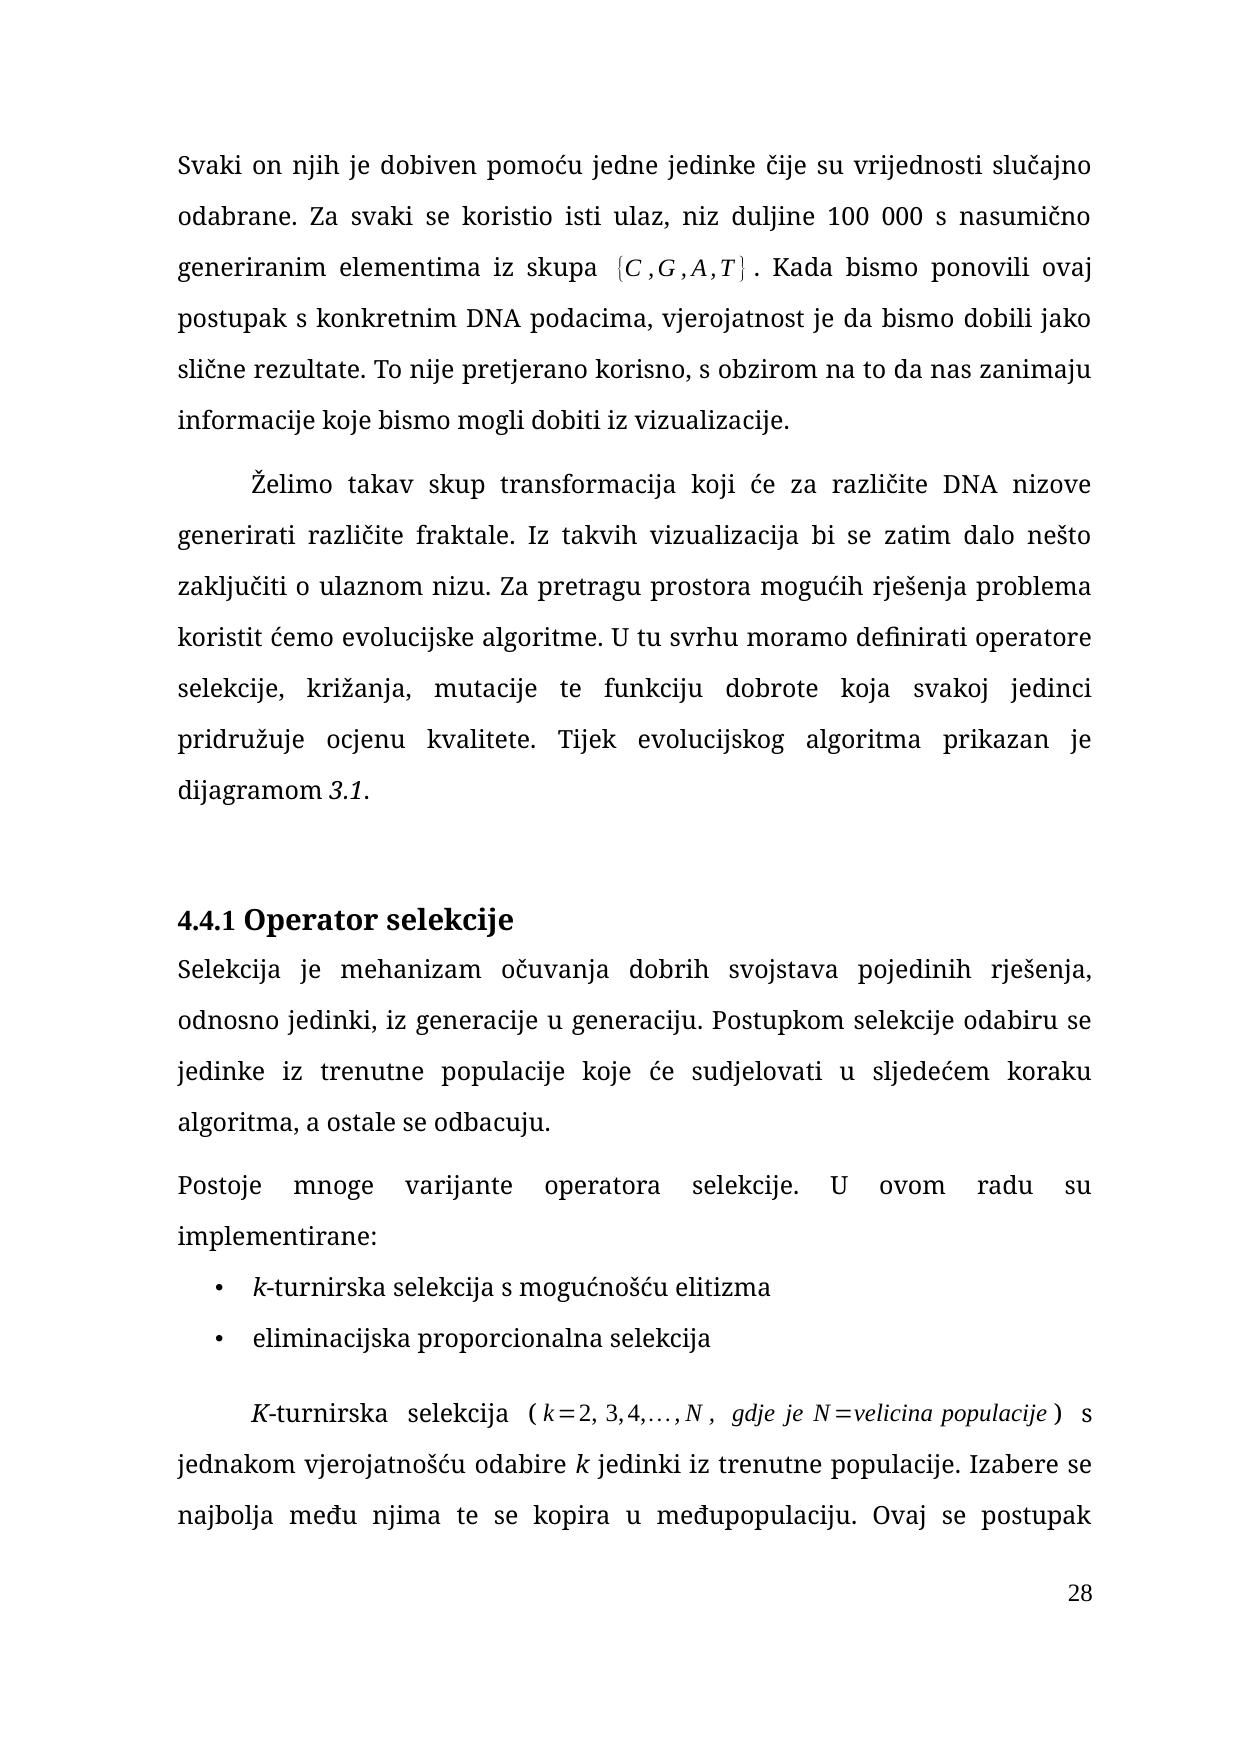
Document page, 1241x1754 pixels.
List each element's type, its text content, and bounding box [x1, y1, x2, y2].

subtitle 4.4.1 Operator selekcije [177, 899, 1093, 939]
text K-turnirska selekcija () s jednakom vjerojatnošću odabire k jedinki iz trenutne populacije. Izabere se najbolja među njima te se kopira u međupopulaciju. Ovaj se postupak ponavlja N puta, nakon čega međupopulacija postaje populacija koja nastavlja dalje. Nedostatak ove selekcije je generiranje duplikata jedinki i mogućnost gubitka najbolje jedinke. U ovom radu je implementirana 2-turnirska selekcija s mogućnošću elitizma (očuvanja najbolje jedinke). [177, 1396, 1093, 1532]
list k-turnirska selekcija s mogućnošću elitizma [215, 1270, 1093, 1304]
text Želimo takav skup transformacija koji će za različite DNA nizove generirati različite fraktale. Iz takvih vizualizacija bi se zatim dalo nešto zaključiti o ulaznom nizu. Za pretragu prostora mogućih rješenja problema koristit ćemo evolucijske algoritme. U tu svrhu moramo definirati operatore selekcije, križanja, mutacije te funkciju dobrote koja svakoj jedinci pridružuje ocjenu kvalitete. Tijek evolucijskog algoritma prikazan je dijagramom 3.1. [177, 466, 1093, 807]
text Postoje mnoge varijante operatora selekcije. U ovom radu su implementirane: [177, 1168, 1093, 1253]
text Selekcija je mehanizam očuvanja dobrih svojstava pojedinih rješenja, odnosno jedinki, iz generacije u generaciju. Postupkom selekcije odabiru se jedinke iz trenutne populacije koje će sudjelovati u sljedećem koraku algoritma, a ostale se odbacuju. [177, 952, 1093, 1139]
text Svaki on njih je dobiven pomoću jedne jedinke čije su vrijednosti slučajno odabrane. Za svaki se koristio isti ulaz, niz duljine 100 000 s nasumično generiranim elementima iz skupa . Kada bismo ponovili ovaj postupak s konkretnim DNA podacima, vjerojatnost je da bismo dobili jako slične rezultate. To nije pretjerano korisno, s obzirom na to da nas zanimaju informacije koje bismo mogli dobiti iz vizualizacije. [177, 148, 1093, 437]
list eliminacijska proporcionalna selekcija [215, 1321, 1093, 1355]
